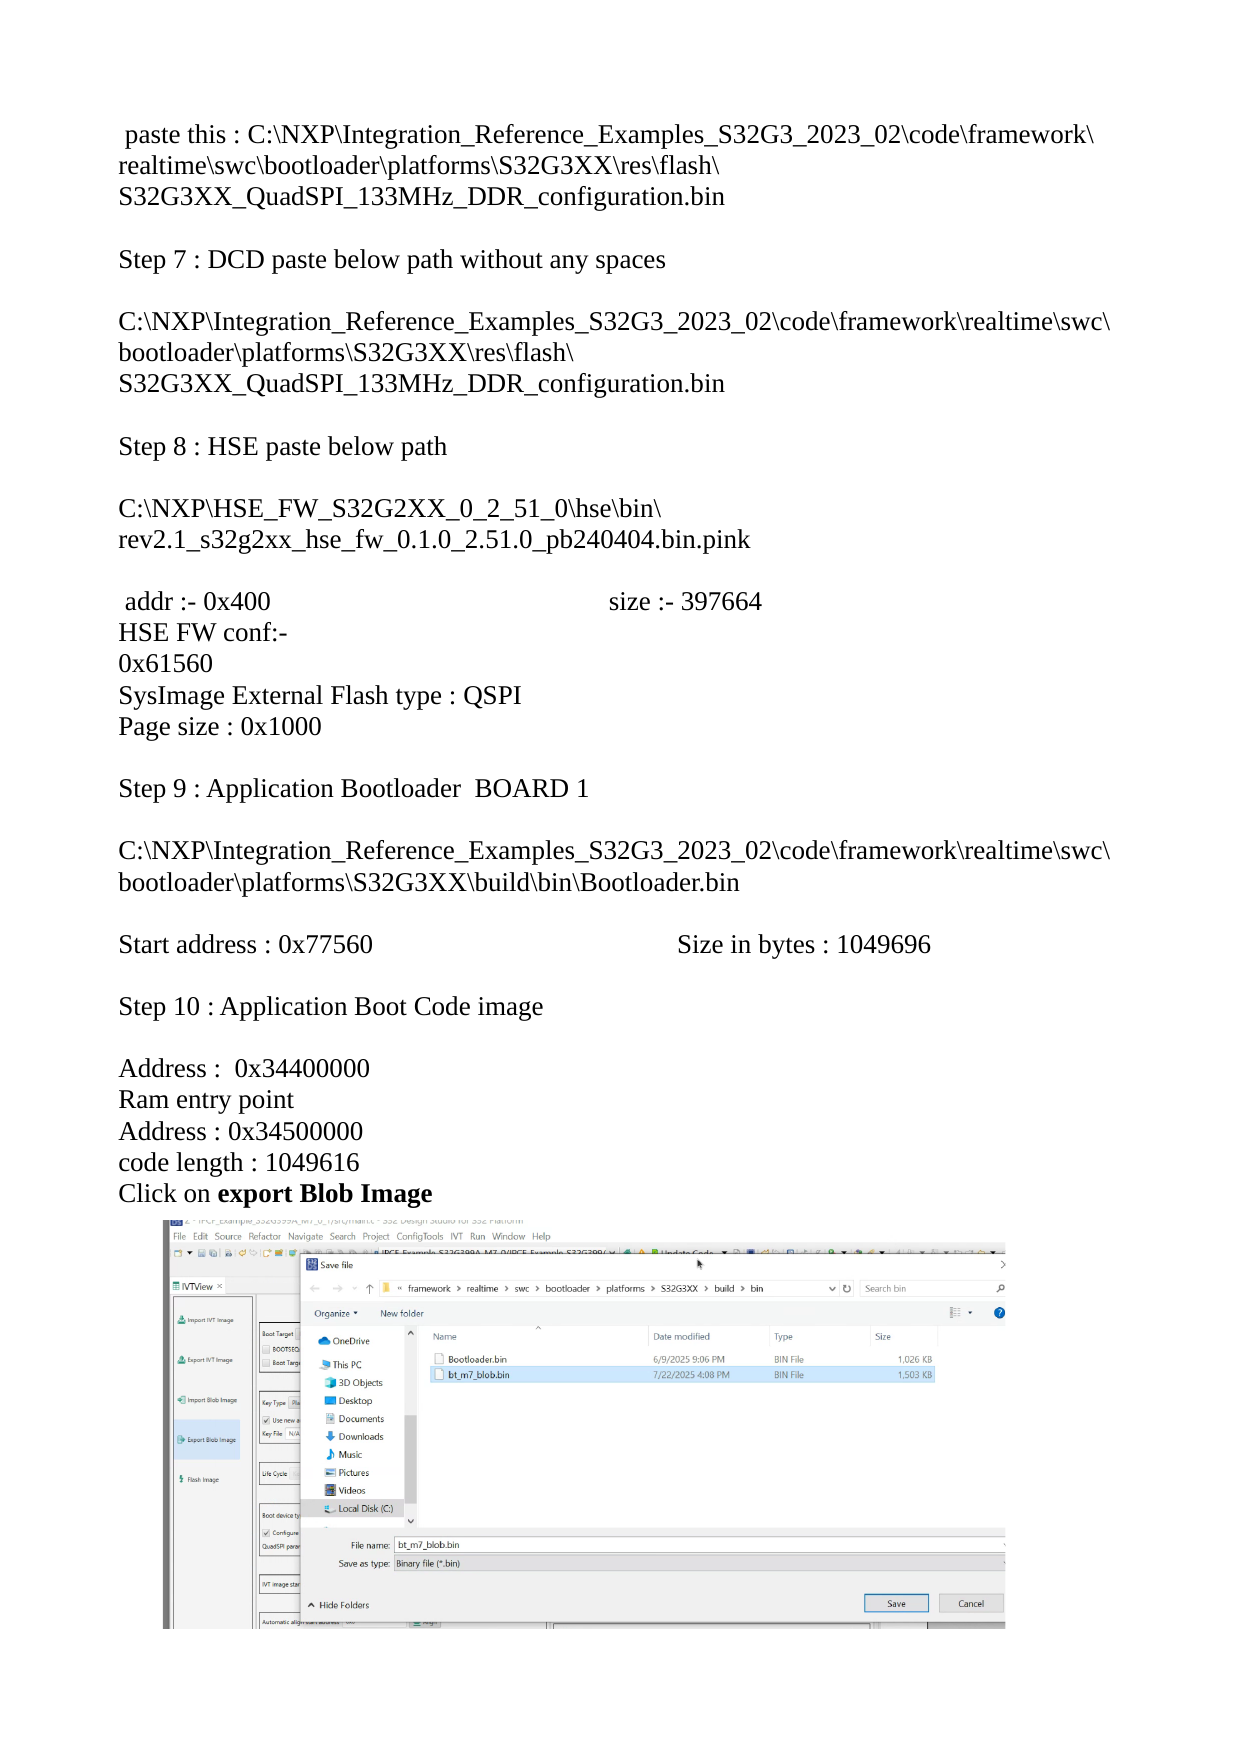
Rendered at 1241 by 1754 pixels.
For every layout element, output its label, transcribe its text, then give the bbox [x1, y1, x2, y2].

text code length : 1049616 [118, 1146, 1122, 1177]
text Start address : 0x77560 Size in bytes : 1049696 [118, 928, 1122, 959]
text HSE FW conf:- 0x61560 SysImage External Flash type : QSPI Page size : 0x1000 Step 9 : Application Bootloader BOARD 1 C:\NXP\Integration_Reference_Examples_S32G3_2023_02\code\framework\realtime\swc\bootloader\platforms\S32G3XX\build\bin\Bootloader.bin [118, 616, 1122, 897]
text Step 10 : Application Boot Code image Address : 0x34400000 [118, 990, 1122, 1084]
picture [162, 1220, 1006, 1629]
text Ram entry point Address : 0x34500000 [118, 1084, 1122, 1146]
text paste this : C:\NXP\Integration_Reference_Examples_S32G3_2023_02\code\framework\realtime\swc\bootloader\platforms\S32G3XX\res\flash\S32G3XX_QuadSPI_133MHz_DDR_configuration.bin Step 7 : DCD paste below path without any spaces C:\NXP\Integration_Reference_Examples_S32G3_2023_02\code\framework\realtime\swc\bootloader\platforms\S32G3XX\res\flash\S32G3XX_QuadSPI_133MHz_DDR_configuration.bin Step 8 : HSE paste below path C:\NXP\HSE_FW_S32G2XX_0_2_51_0\hse\bin\rev2.1_s32g2xx_hse_fw_0.1.0_2.51.0_pb240404.bin.pink addr :- 0x400 size :- 397664 [118, 118, 1122, 616]
text Click on export Blob Image [118, 1177, 1122, 1208]
